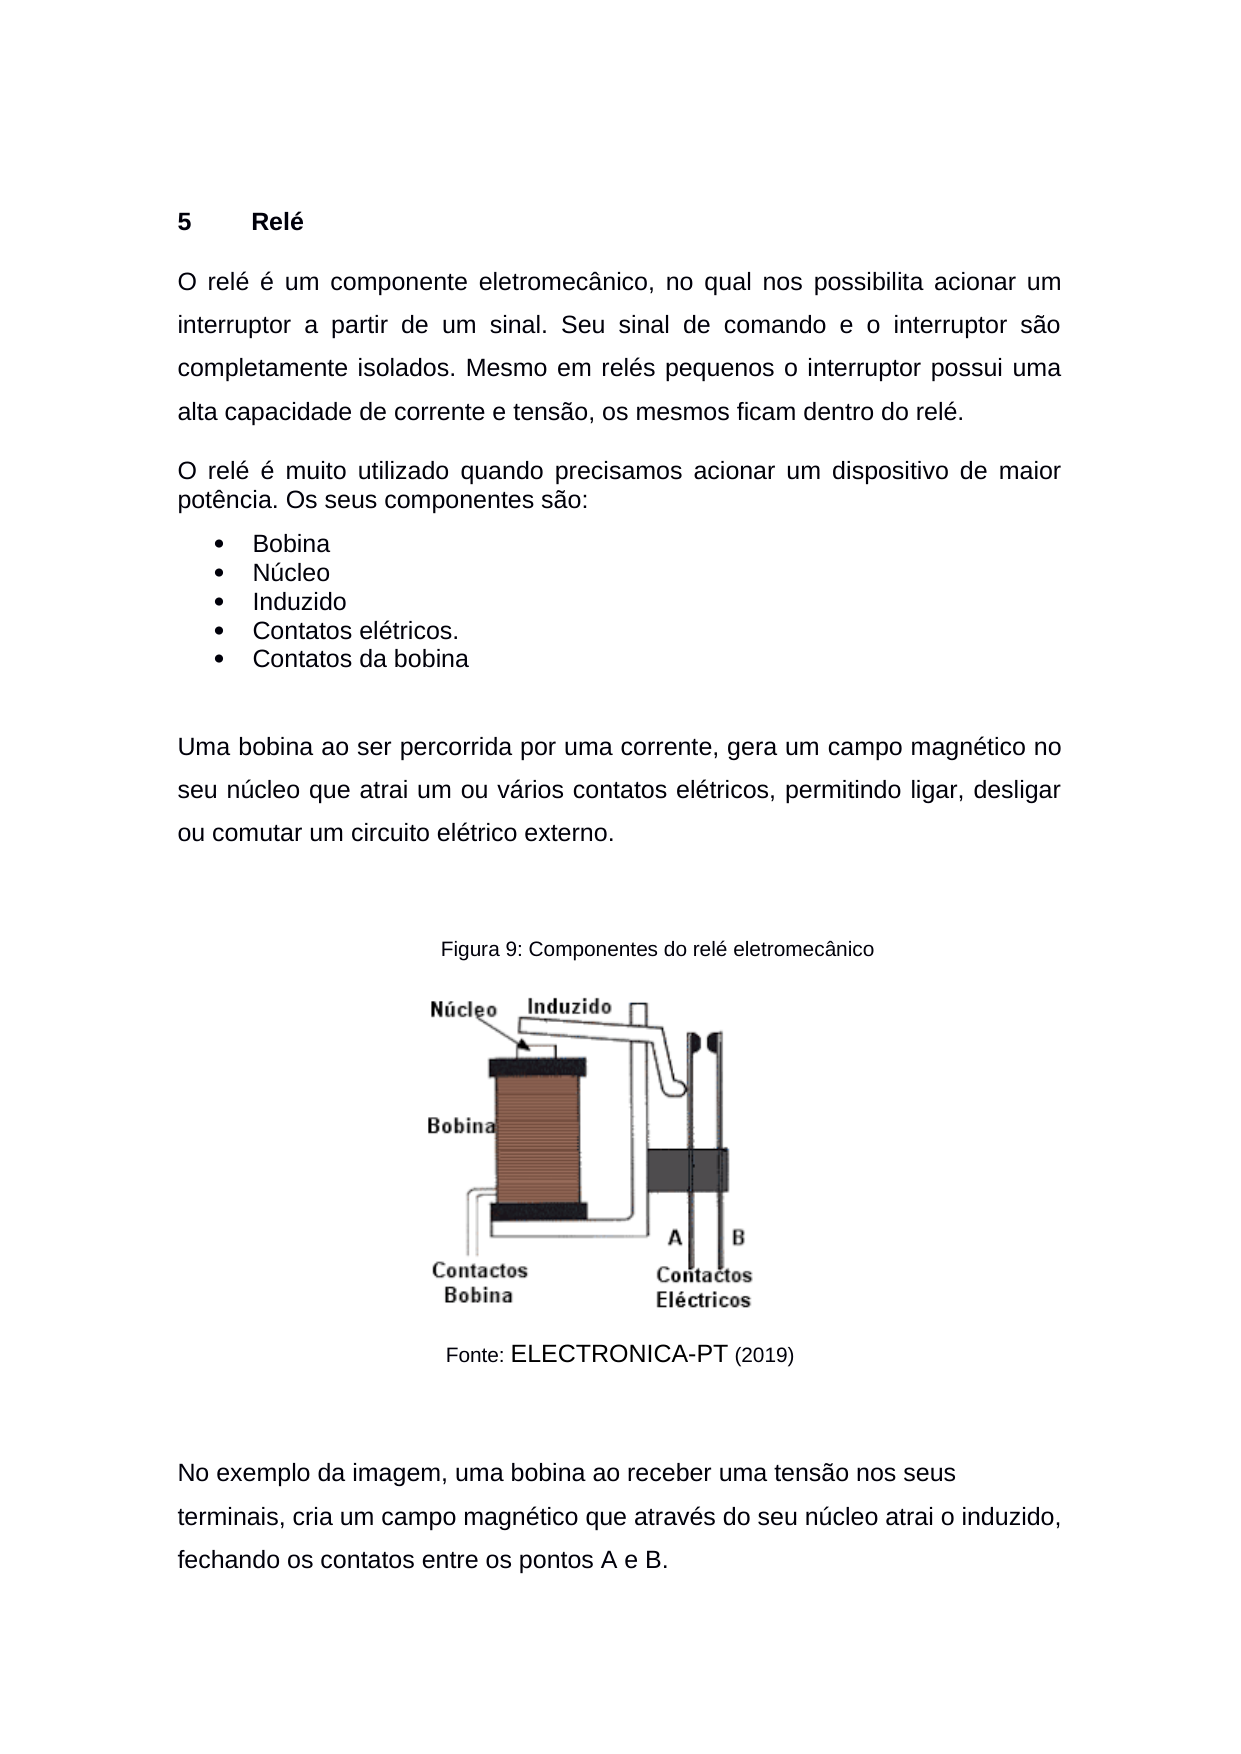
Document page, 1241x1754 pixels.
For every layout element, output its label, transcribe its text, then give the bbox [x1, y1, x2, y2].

list Figura 9: Componentes do relé eletromecânico [252, 937, 1063, 961]
list Bobina [215, 529, 1063, 558]
text No exemplo da imagem, uma bobina ao receber uma tensão nos seus terminais, cria um campo magnético que através do seu núcleo atrai o induzido, fechando os contatos entre os pontos A e B. [177, 1458, 1063, 1573]
text Fonte: ELECTRONICA-PT (2019) [177, 1339, 1063, 1368]
list Induzido [215, 587, 1063, 616]
text 5 Relé [177, 207, 1063, 236]
list Núcleo [215, 558, 1063, 587]
text O relé é muito utilizado quando precisamos acionar um dispositivo de maior potência. Os seus componentes são: [177, 456, 1063, 514]
picture [427, 989, 814, 1309]
text Uma bobina ao ser percorrida por uma corrente, gera um campo magnético no seu núcleo que atrai um ou vários contatos elétricos, permitindo ligar, desligar ou comutar um circuito elétrico externo. [177, 732, 1063, 847]
text O relé é um componente eletromecânico, no qual nos possibilita acionar um interruptor a partir de um sinal. Seu sinal de comando e o interruptor são completamente isolados. Mesmo em relés pequenos o interruptor possui uma alta capacidade de corrente e tensão, os mesmos ficam dentro do relé. [177, 267, 1063, 425]
list Contatos da bobina [215, 644, 1063, 673]
list Contatos elétricos. [215, 616, 1063, 644]
